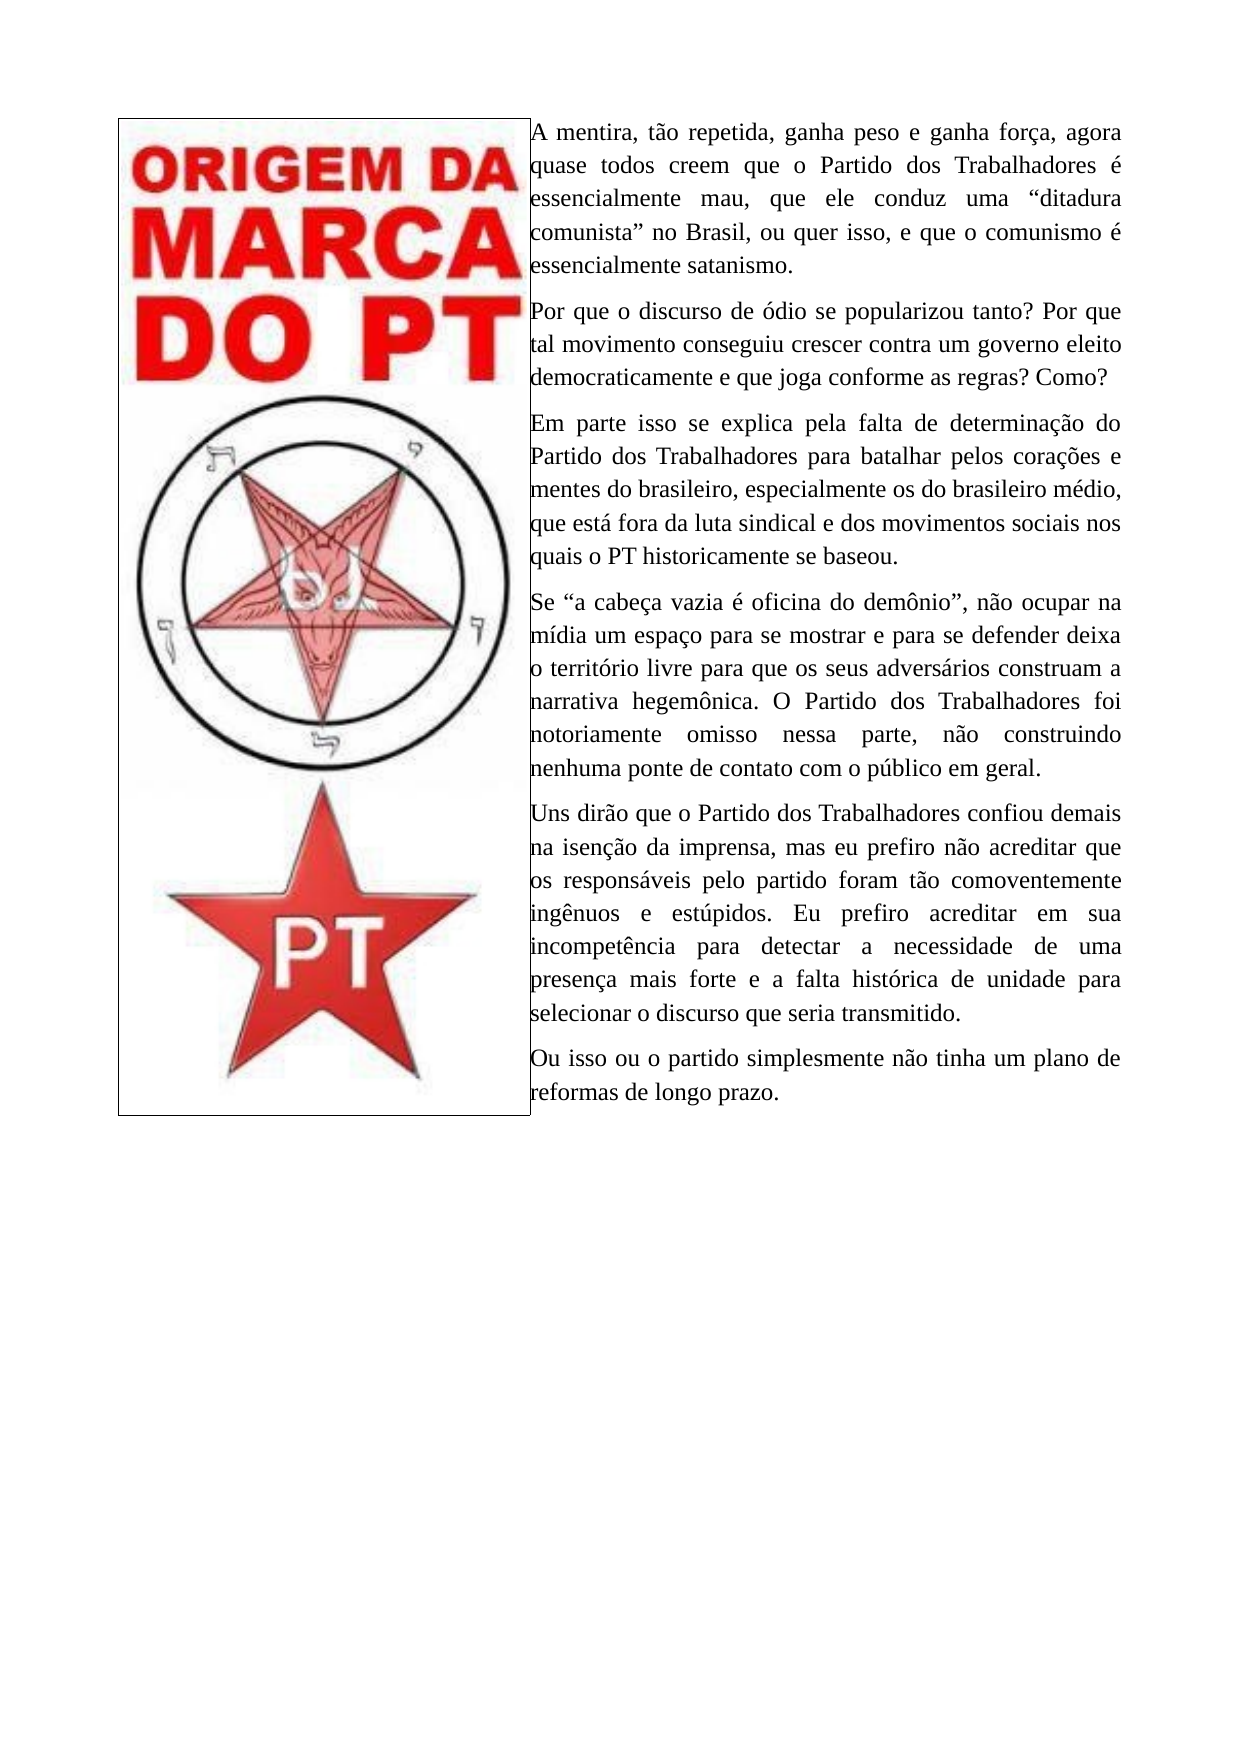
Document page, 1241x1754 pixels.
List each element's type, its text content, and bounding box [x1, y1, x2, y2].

text A mentira, tão repetida, ganha peso e ganha força, agora quase todos creem que o Partido dos Trabalhadores é essencialmente mau, que ele conduz uma “ditadura comunista” no Brasil, ou quer isso, e que o comunismo é essencialmente satanismo. [531, 118, 1122, 279]
text Uns dirão que o Partido dos Trabalhadores confiou demais na isenção da imprensa, mas eu prefiro não acreditar que os responsáveis pelo partido foram tão comoventemente ingênuos e estúpidos. Eu prefiro acreditar em sua incompetência para detectar a necessidade de uma presença mais forte e a falta histórica de unidade para selecionar o discurso que seria transmitido. [531, 799, 1122, 1027]
text Se “a cabeça vazia é oficina do demônio”, não ocupar na mídia um espaço para se mostrar e para se defender deixa o território livre para que os seus adversários construam a narrativa hegemônica. O Partido dos Trabalhadores foi notoriamente omisso nessa parte, não construindo nenhuma ponte de contato com o público em geral. [531, 588, 1122, 781]
picture [121, 121, 527, 1112]
text Em parte isso se explica pela falta de determinação do Partido dos Trabalhadores para batalhar pelos corações e mentes do brasileiro, especialmente os do brasileiro médio, que está fora da luta sindical e dos movimentos sociais nos quais o PT historicamente se baseou. [531, 409, 1122, 569]
text Ou isso ou o partido simplesmente não tinha um plano de reformas de longo prazo. [531, 1044, 1122, 1106]
text Por que o discurso de ódio se popularizou tanto? Por que tal movimento conseguiu crescer contra um governo eleito democraticamente e que joga conforme as regras? Como? [531, 297, 1122, 391]
text [119, 119, 530, 1115]
